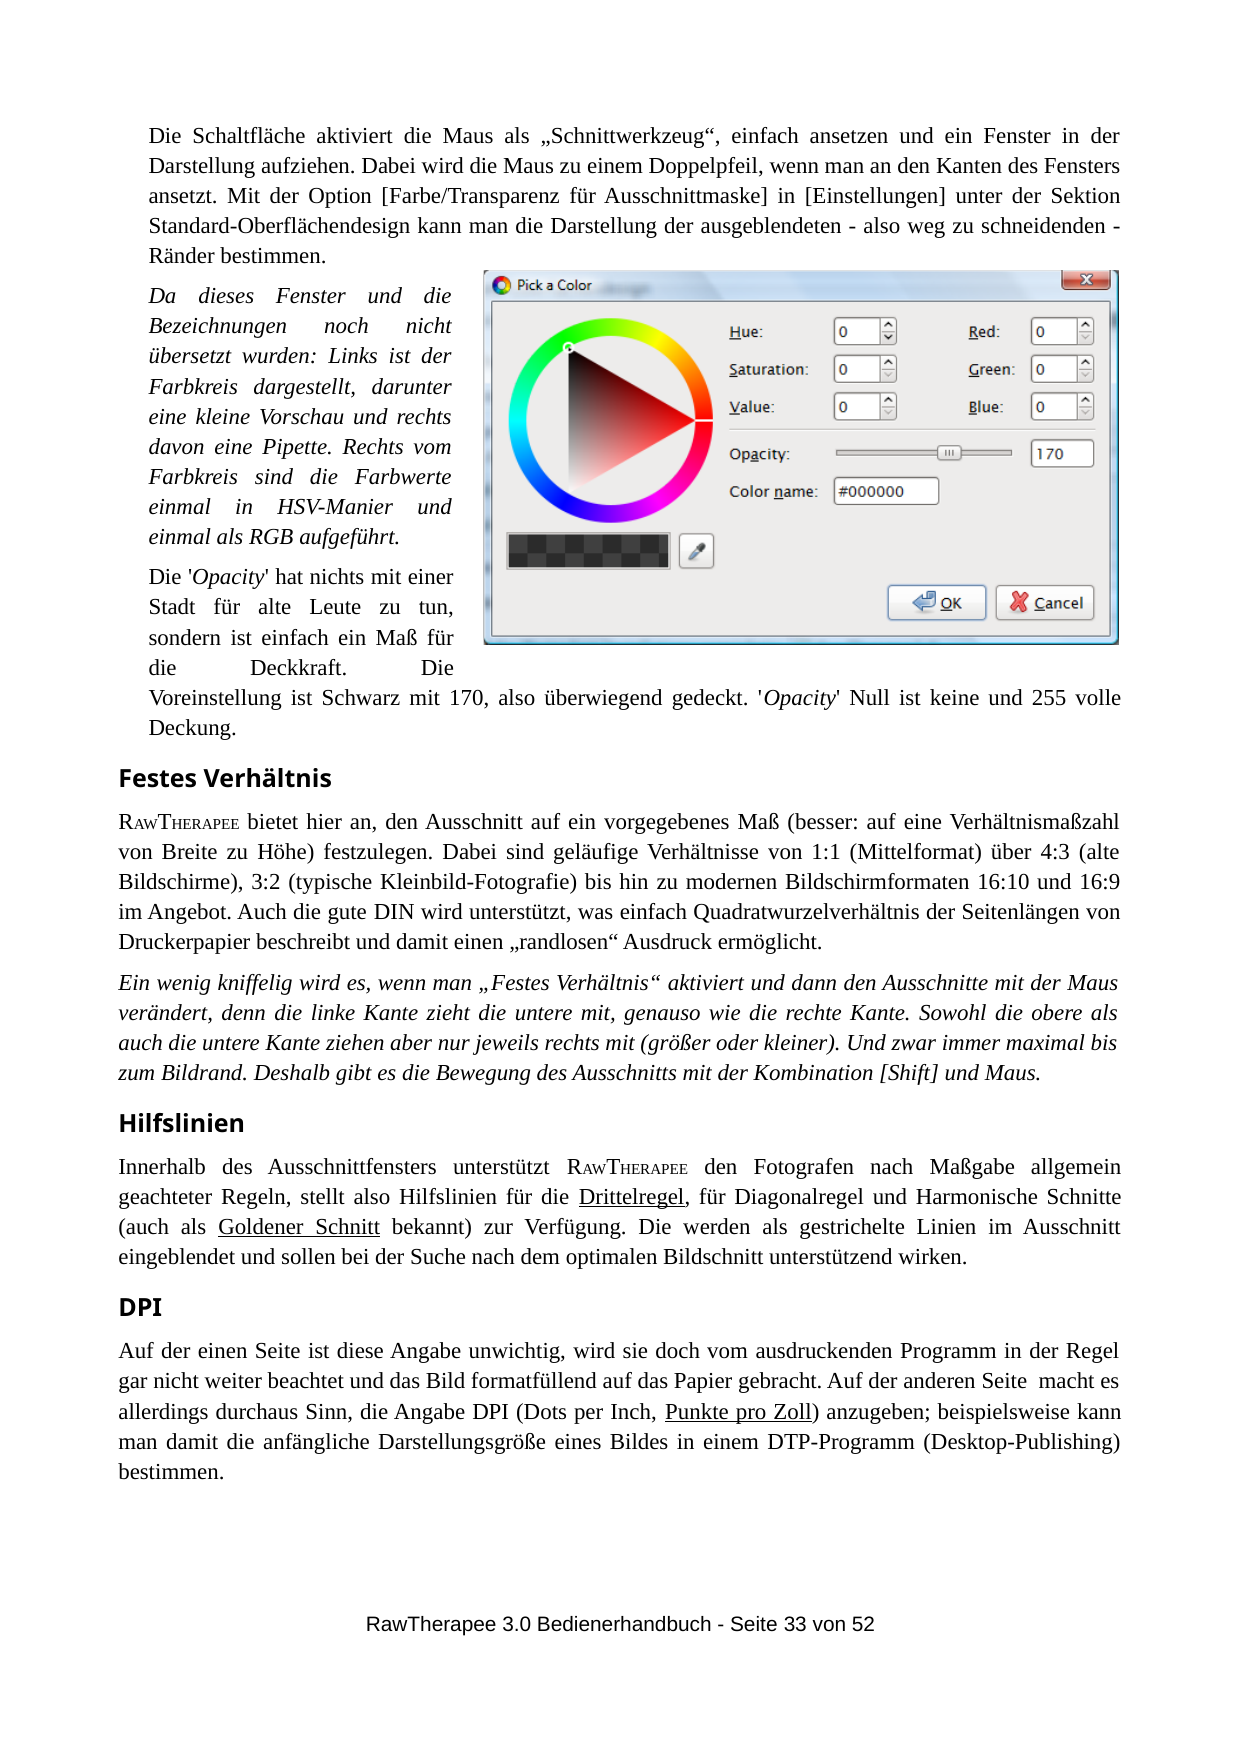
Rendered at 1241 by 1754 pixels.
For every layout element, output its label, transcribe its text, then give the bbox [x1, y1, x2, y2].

text Ein wenig kniffelig wird es, wenn man „Festes Verhältnis“ aktiviert und dann den Ausschnitte mit der Maus verändert, denn die linke Kante zieht die untere mit, genauso wie die rechte Kante. Sowohl die obere als auch die untere Kante ziehen aber nur jeweils rechts mit (größer oder kleiner). Und zwar immer maximal bis zum Bildrand. Deshalb gibt es die Bewegung des Ausschnitts mit der Kombination [Shift] und Maus. [118, 965, 1122, 1085]
picture [483, 270, 1119, 645]
text RawTherapee bietet hier an, den Ausschnitt auf ein vorgegebenes Maß (besser: auf eine Verhältnismaßzahl von Breite zu Höhe) festzulegen. Dabei sind geläufige Verhältnisse von 1:1 (Mittelformat) über 4:3 (alte Bildschirme), 3:2 (typische Kleinbild-Fotografie) bis hin zu modernen Bildschirmformaten 16:10 und 16:9 im Angebot. Auch die gute DIN wird unterstützt, was einfach Quadratwurzelverhältnis der Seitenlängen von Druckerpapier beschreibt und damit einen „randlosen“ Ausdruck ermöglicht. [118, 804, 1122, 955]
text Die Schaltfläche aktiviert die Maus als „Schnittwerkzeug“, einfach ansetzen und ein Fenster in der Darstellung aufziehen. Dabei wird die Maus zu einem Doppelpfeil, wenn man an den Kanten des Fensters ansetzt. Mit der Option [Farbe/Transparenz für Ausschnittmaske] in [Einstellungen] unter der Sektion Standard-Oberflächendesign kann man die Darstellung der ausgeblendeten - also weg zu schneidenden - Ränder bestimmen. [148, 118, 1122, 269]
text Die 'Opacity' hat nichts mit einer Stadt für alte Leute zu tun, sondern ist einfach ein Maß für die Deckkraft. Die Voreinstellung ist Schwarz mit 170, also überwiegend gedeckt. 'Opacity' Null ist keine und 255 volle Deckung. [148, 559, 1122, 740]
text Da dieses Fenster und die Bezeichnungen noch nicht übersetzt wurden: Links ist der Farbkreis dargestellt, darunter eine kleine Vorschau und rechts davon eine Pipette. Rechts vom Farbkreis sind die Farbwerte einmal in HSV-Manier und einmal als RGB aufgeführt. [148, 279, 483, 549]
text Innerhalb des Ausschnittfensters unterstützt RawTherapee den Fotografen nach Maßgabe allgemein geachteter Regeln, stellt also Hilfslinien für die Drittelregel, für Diagonalregel und Harmonische Schnitte (auch als Goldener Schnitt bekannt) zur Verfügung. Die werden als gestrichelte Linien im Ausschnitt eingeblendet und sollen bei der Suche nach dem optimalen Bildschnitt unterstützend wirken. [118, 1149, 1122, 1270]
subtitle Hilfslinien [118, 1105, 1122, 1139]
text Auf der einen Seite ist diese Angabe unwichtig, wird sie doch vom ausdruckenden Programm in der Regel gar nicht weiter beachtet und das Bild formatfüllend auf das Papier gebracht. Auf der anderen Seite macht es allerdings durchaus Sinn, die Angabe DPI (Dots per Inch, Punkte pro Zoll) anzugeben; beispielsweise kann man damit die anfängliche Darstellungsgröße eines Bildes in einem DTP-Programm (Desktop-Publishing) bestimmen. [118, 1334, 1122, 1484]
subtitle DPI [118, 1290, 1122, 1324]
subtitle Festes Verhältnis [118, 760, 1122, 794]
